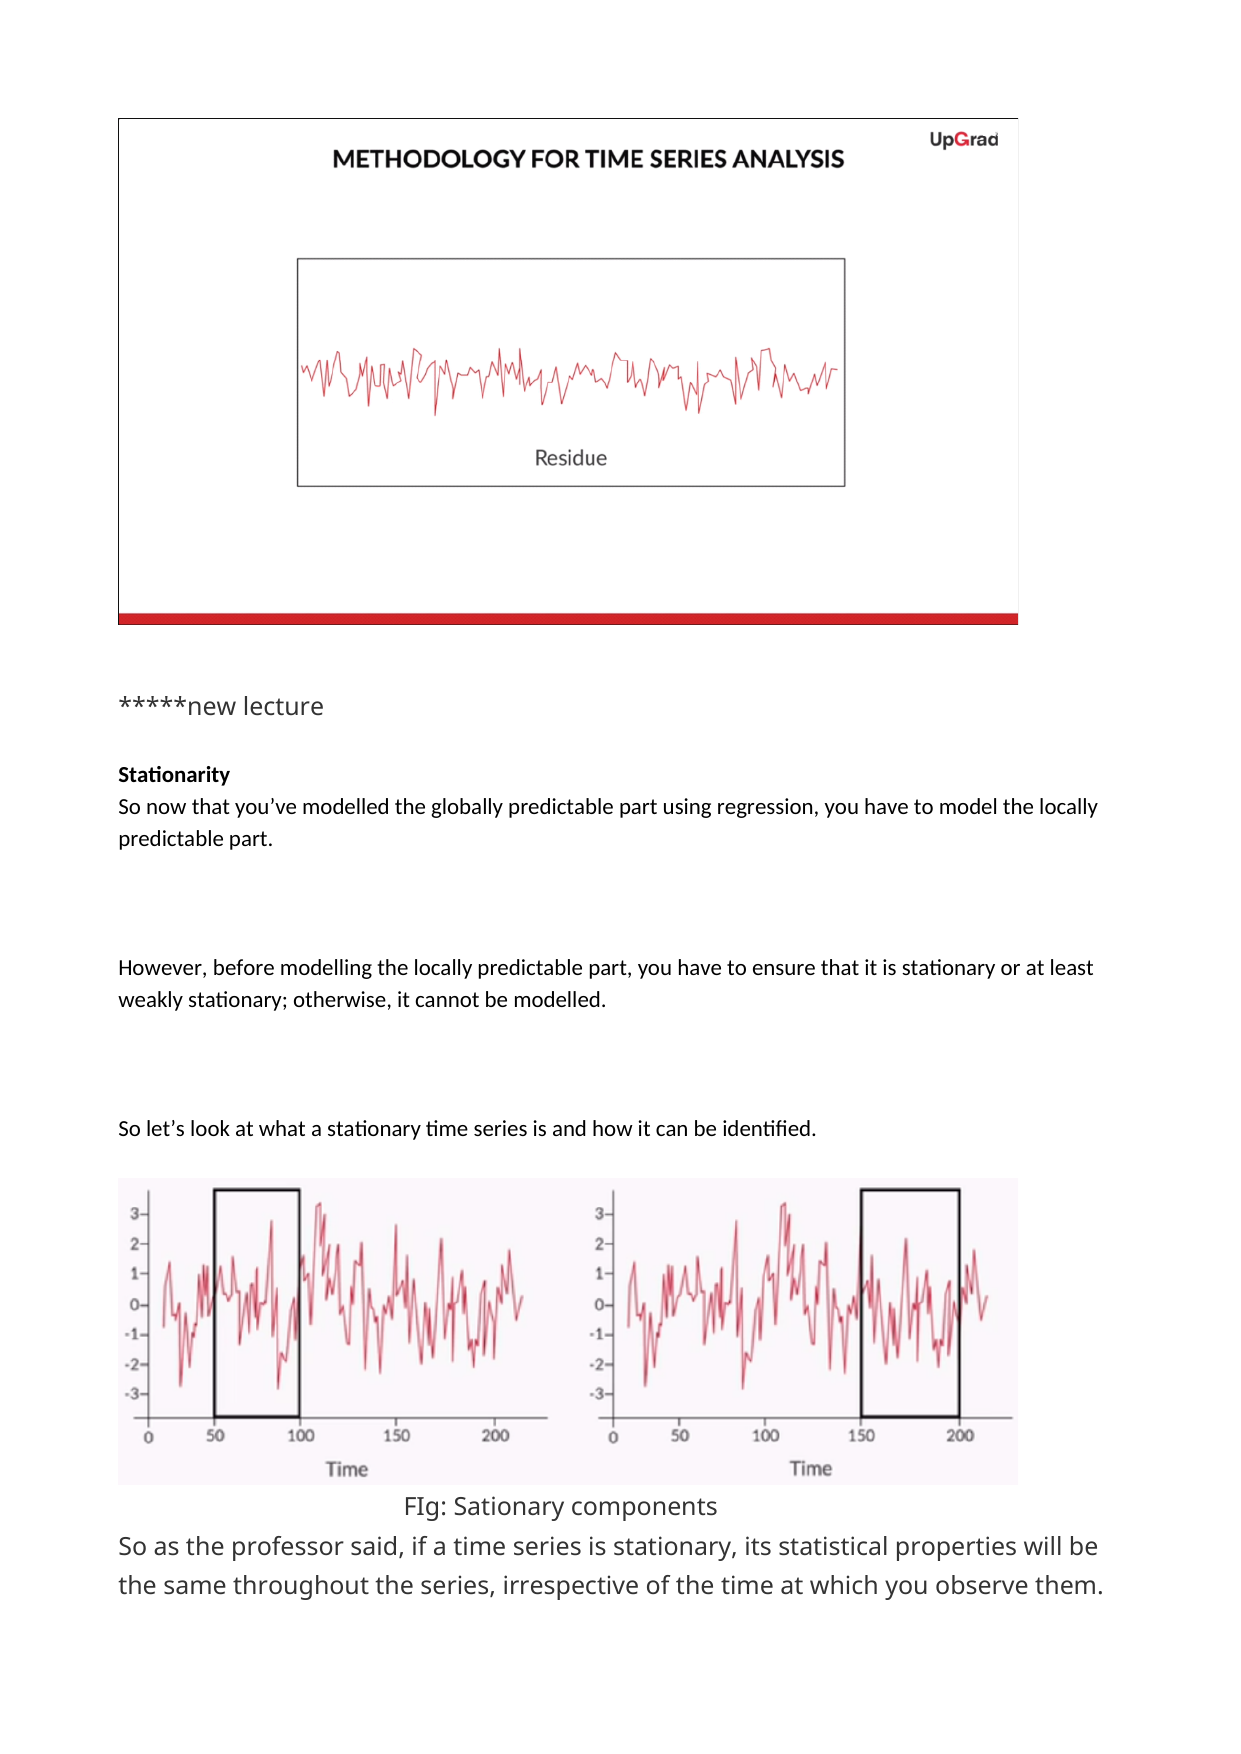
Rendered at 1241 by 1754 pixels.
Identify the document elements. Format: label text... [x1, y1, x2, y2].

text So let’s look at what a stationary time series is and how it can be identified. [118, 1114, 1122, 1142]
text So now that you’ve modelled the globally predictable part using regression, you have to model the locally predictable part. [118, 792, 1122, 852]
text FIg: Sationary components [118, 1489, 1122, 1523]
text So as the professor said, if a time series is stationary, its statistical properties will be the same throughout the series, irrespective of the time at which you observe them. [118, 1528, 1122, 1601]
text Stationarity [118, 760, 1122, 788]
text *****new lecture [118, 689, 1122, 723]
text However, before modelling the locally predictable part, you have to ensure that it is stationary or at least weakly stationary; otherwise, it cannot be modelled. [118, 953, 1122, 1013]
